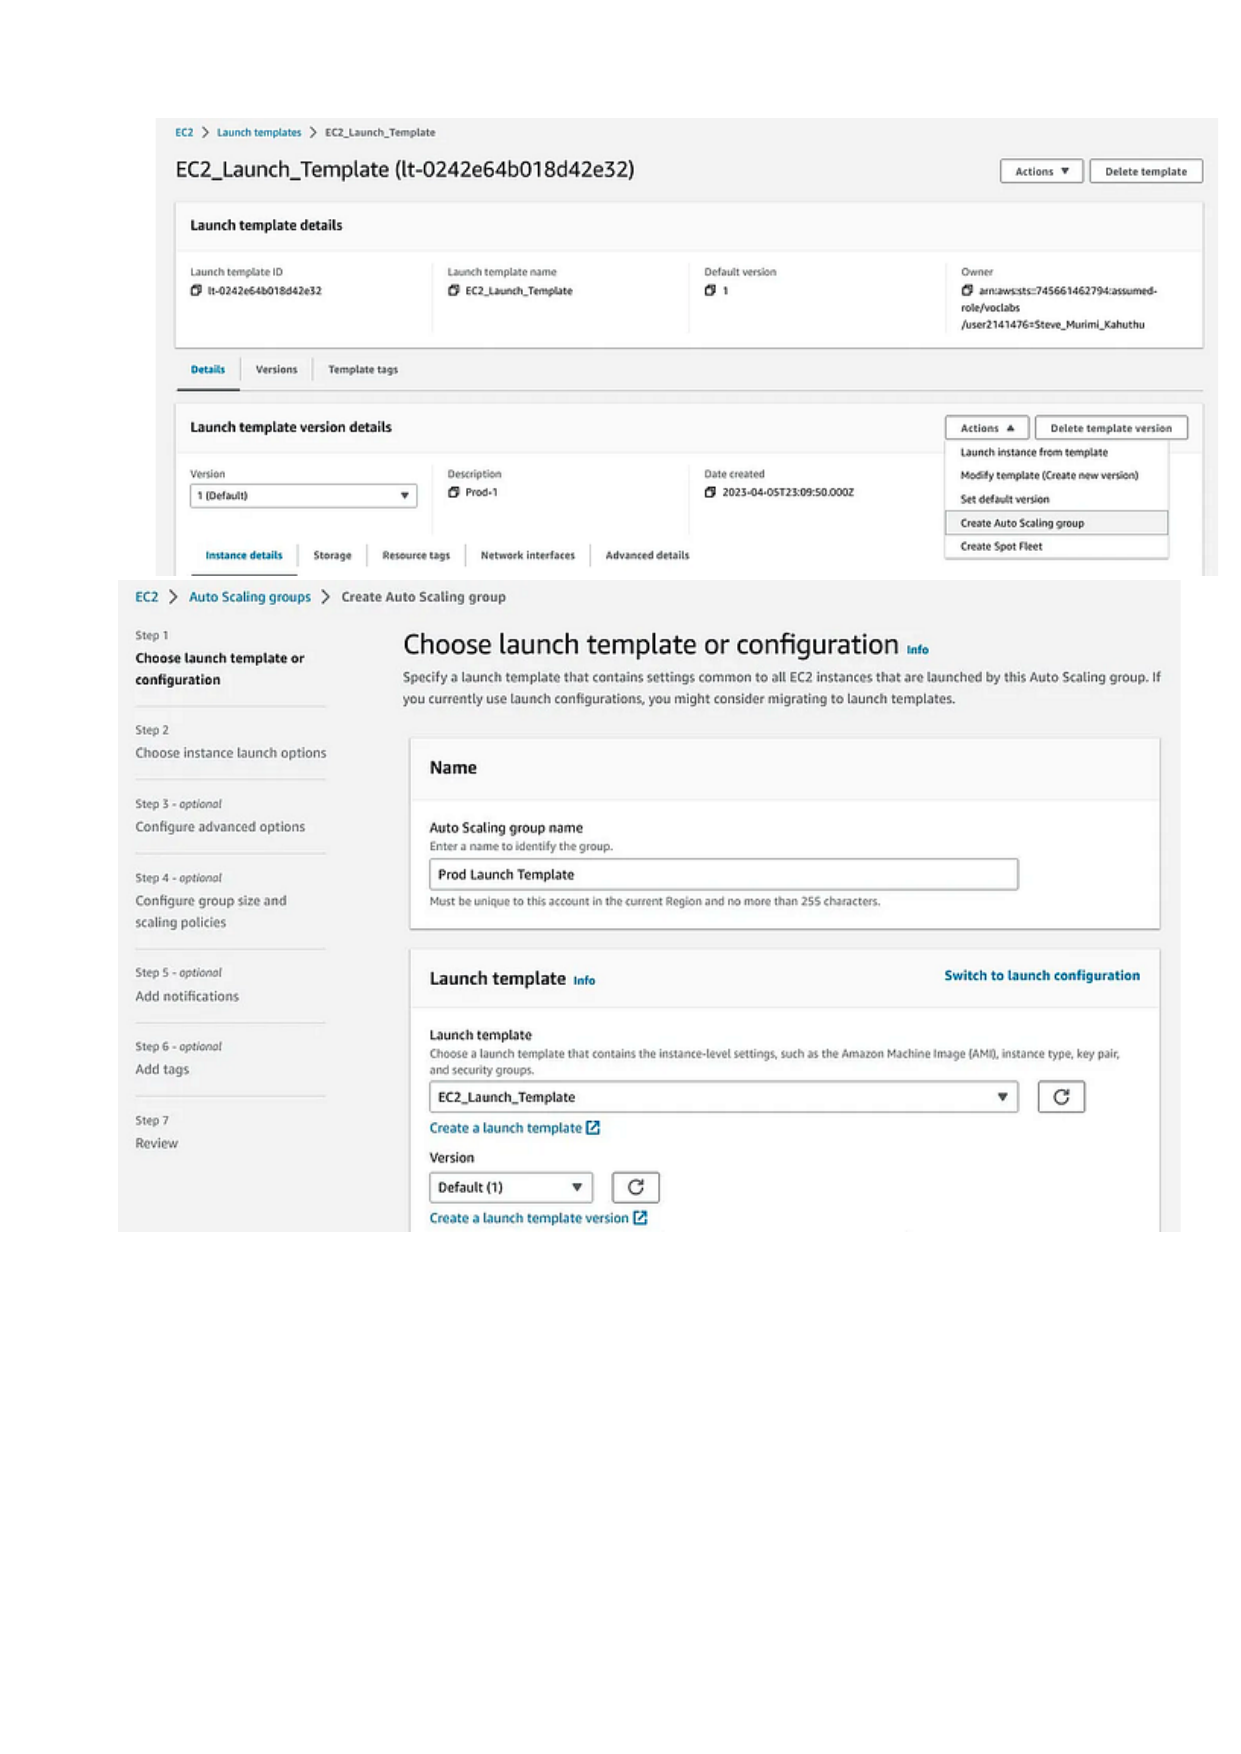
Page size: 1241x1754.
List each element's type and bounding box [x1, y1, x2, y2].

picture [155, 118, 1219, 576]
picture [118, 580, 1181, 1232]
